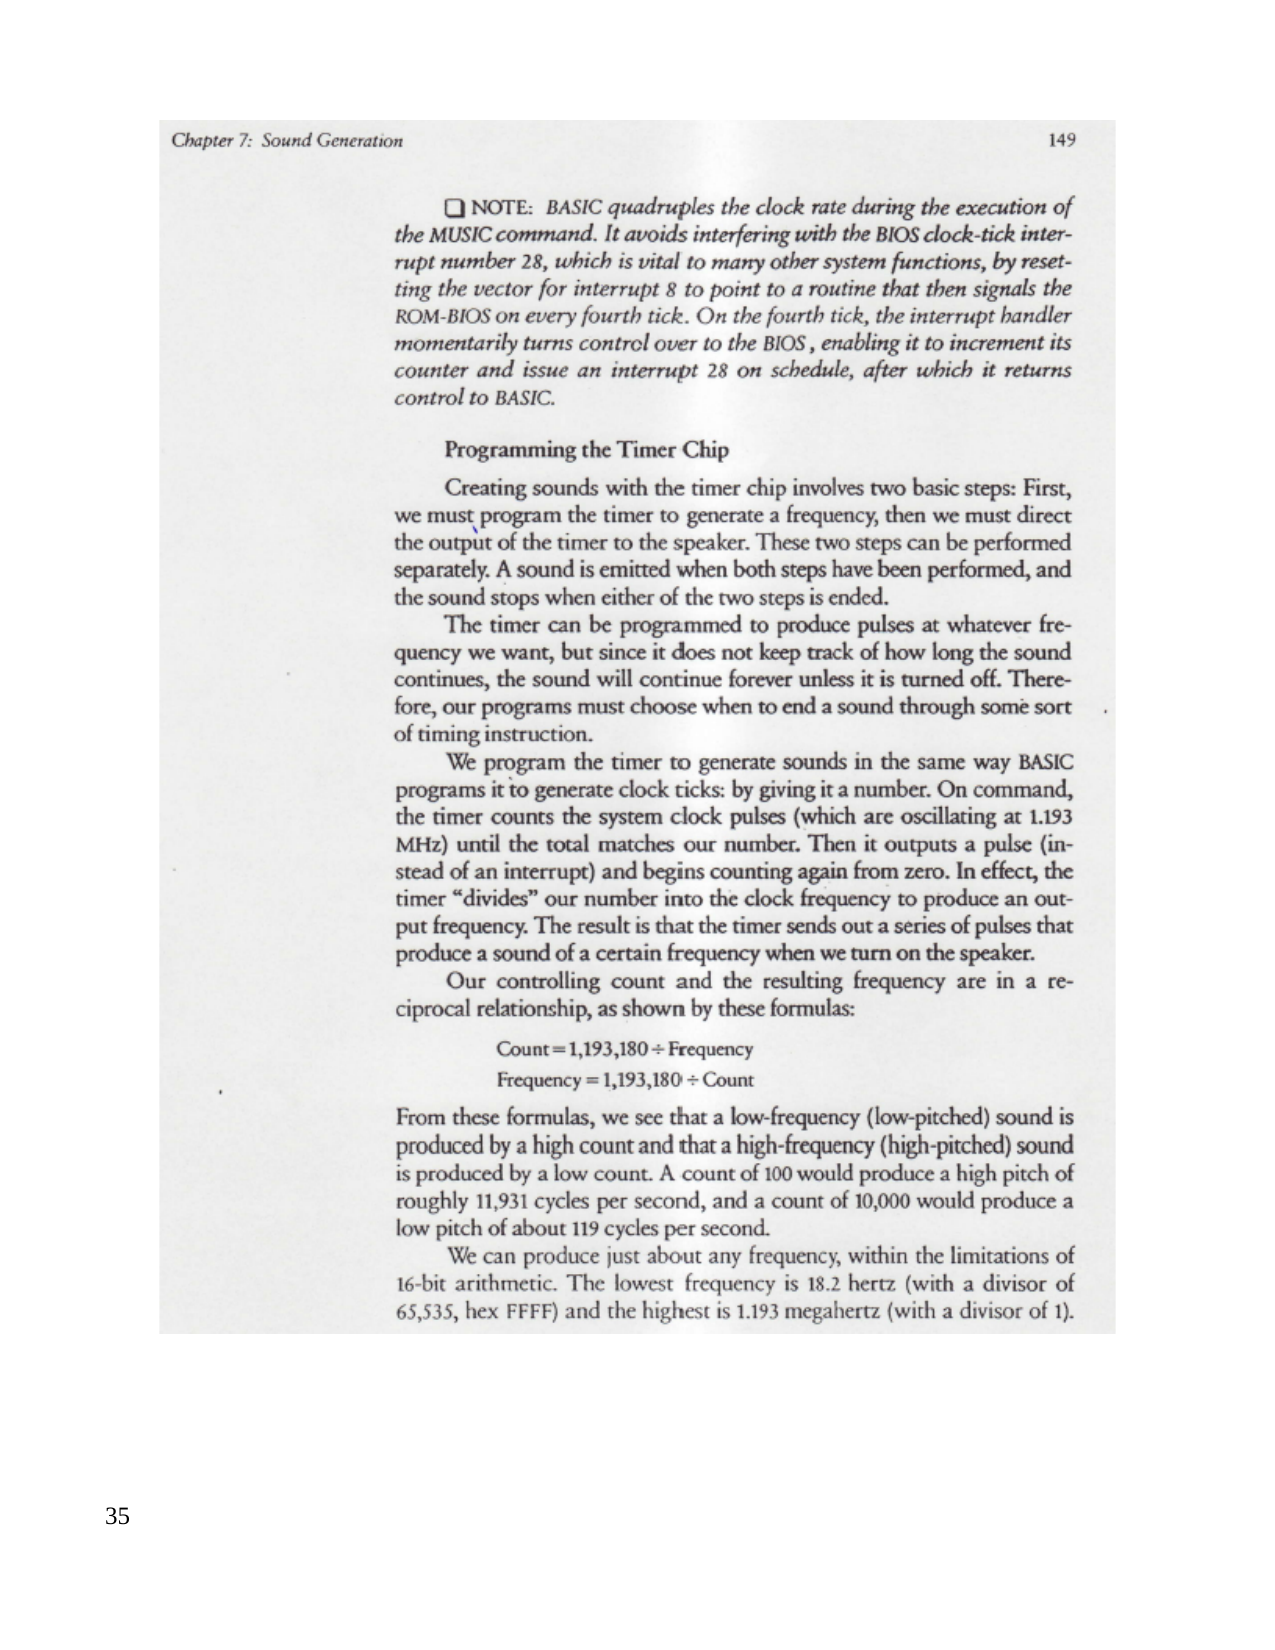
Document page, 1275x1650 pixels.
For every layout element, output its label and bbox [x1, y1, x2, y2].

picture [159, 120, 1116, 1334]
